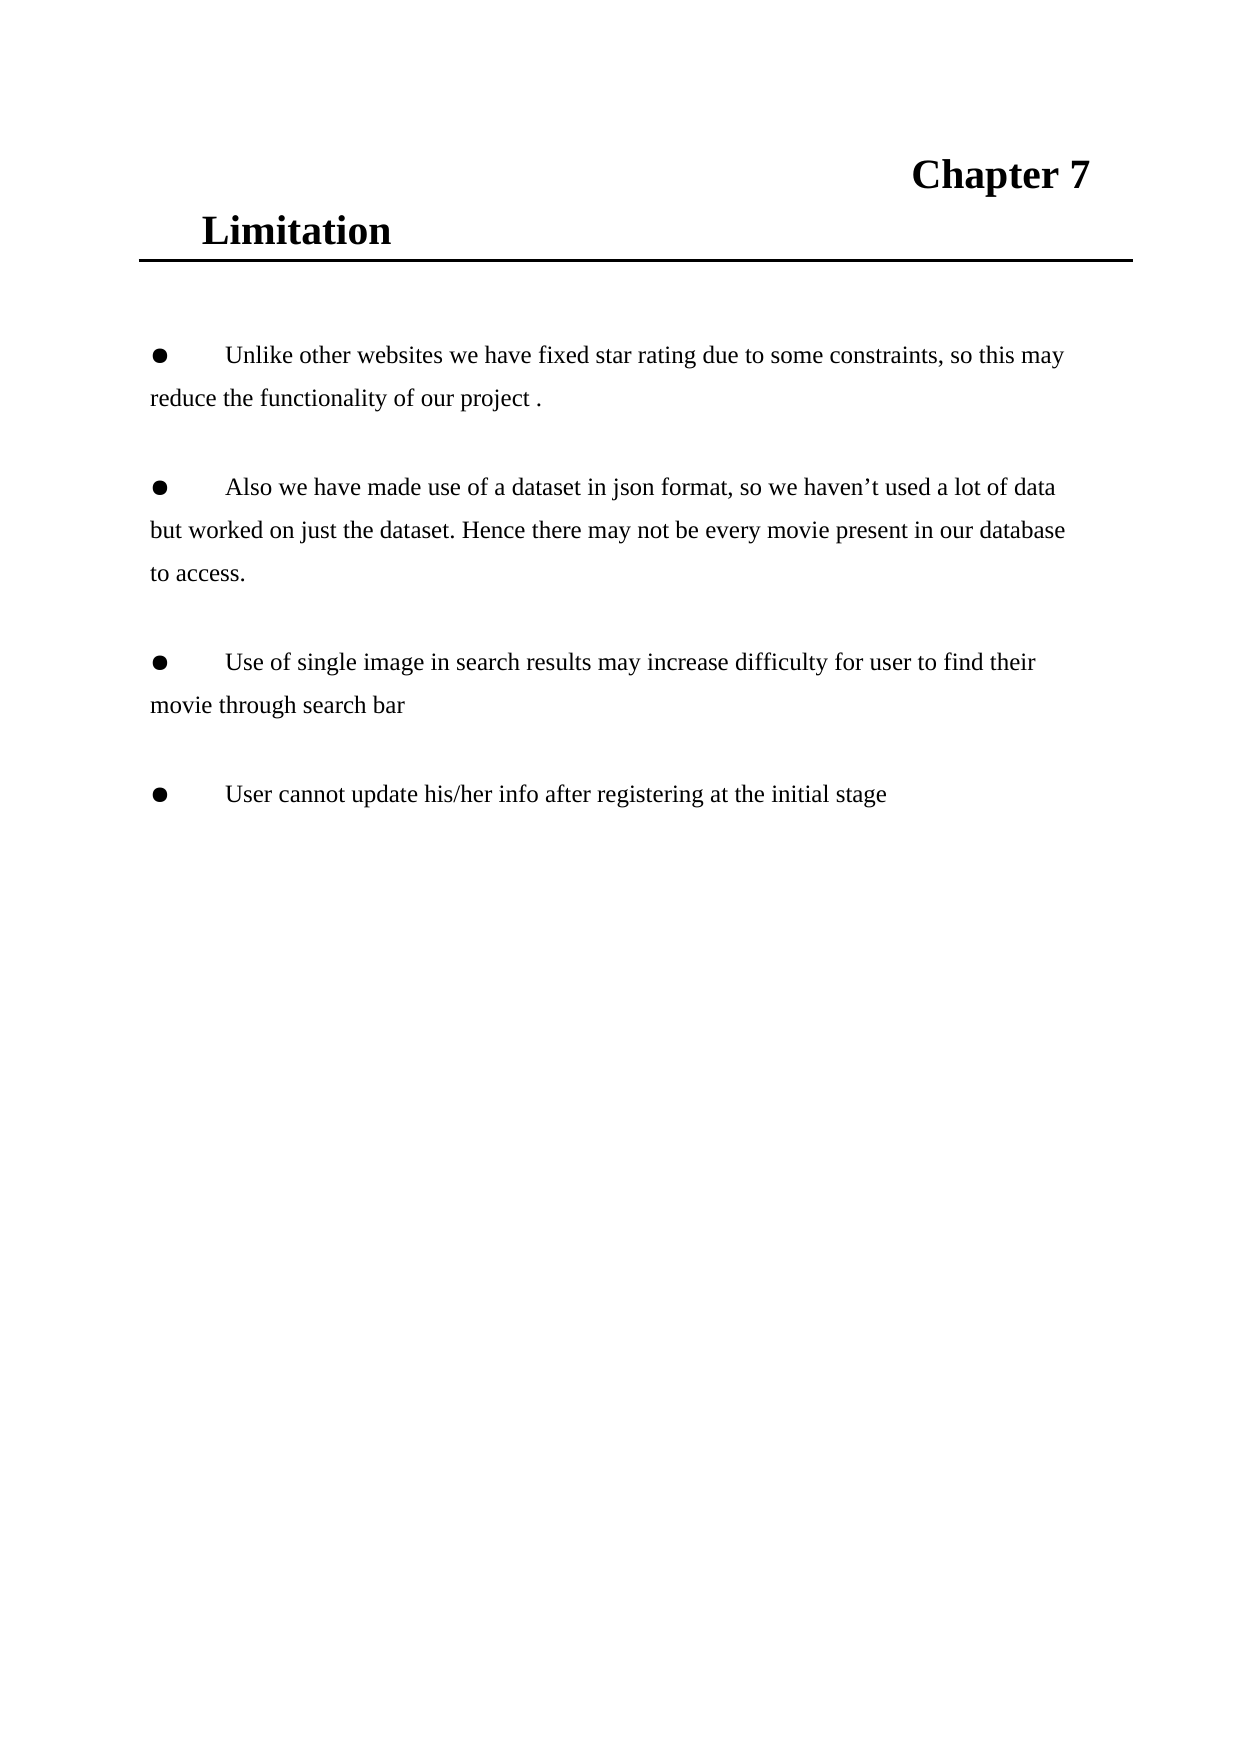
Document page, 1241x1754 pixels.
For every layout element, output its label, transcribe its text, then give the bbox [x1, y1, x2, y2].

list Use of single image in search results may increase difficulty for user to find their movie through search bar [150, 647, 1090, 719]
list User cannot update his/her info after registering at the initial stage [150, 779, 1090, 808]
text Chapter 7 [202, 150, 1090, 198]
list Also we have made use of a dataset in json format, so we haven’t used a lot of data but worked on just the dataset. Hence there may not be every movie present in our database to access. [150, 472, 1090, 587]
text Limitation [202, 205, 1090, 253]
list Unlike other websites we have fixed star rating due to some constraints, so this may reduce the functionality of our project . [150, 340, 1090, 412]
